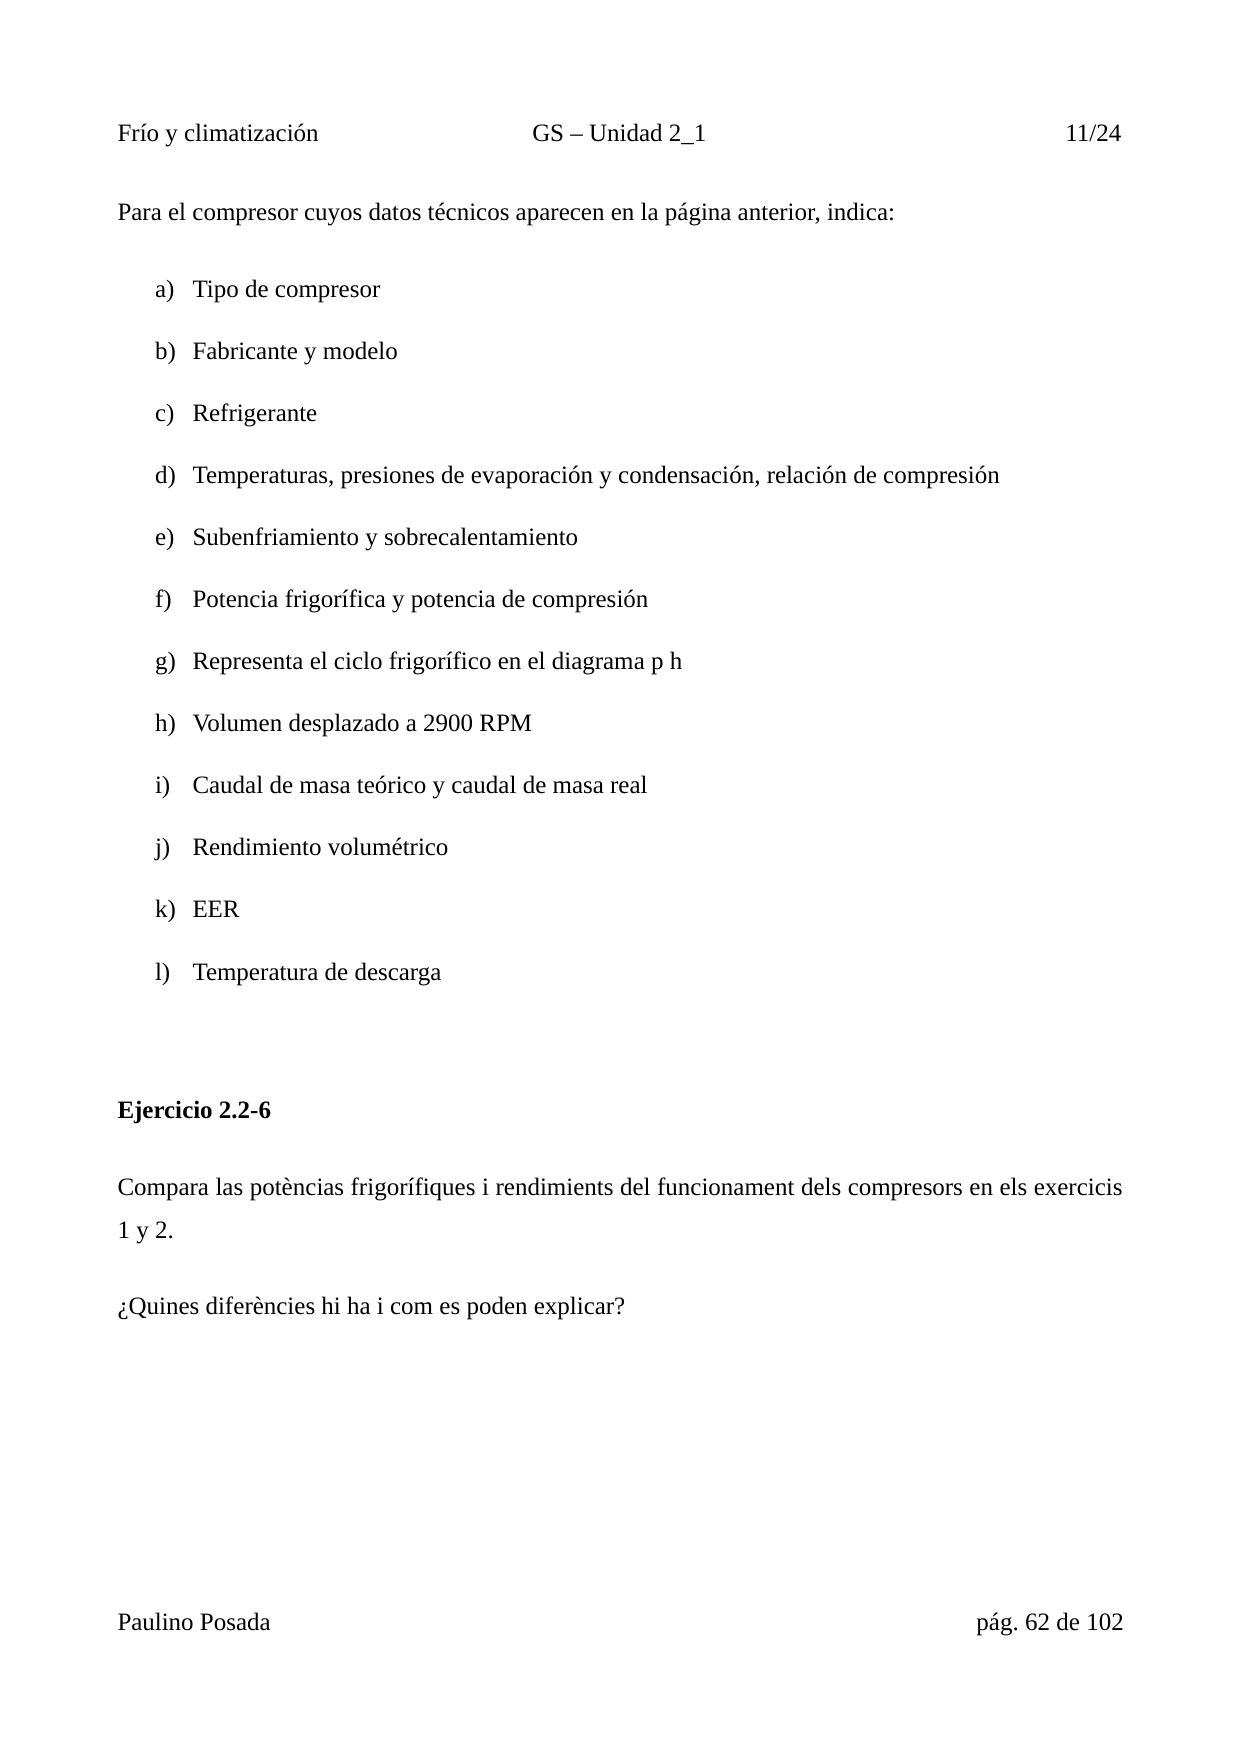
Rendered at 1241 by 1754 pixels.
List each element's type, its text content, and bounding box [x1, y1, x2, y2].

list Volumen desplazado a 2900 RPM [155, 708, 1123, 737]
list Caudal de masa teórico y caudal de masa real [155, 770, 1123, 799]
text Para el compresor cuyos datos técnicos aparecen en la página anterior, indica: [117, 197, 1123, 226]
list EER [155, 894, 1123, 923]
list Refrigerante [155, 398, 1123, 427]
list Fabricante y modelo [155, 336, 1123, 364]
list Tipo de compresor [155, 274, 1123, 302]
list Temperaturas, presiones de evaporación y condensación, relación de compresión [155, 460, 1123, 489]
list Subenfriamiento y sobrecalentamiento [155, 522, 1123, 551]
text ¿Quines diferències hi ha i com es poden explicar? [117, 1291, 1123, 1320]
text Ejercicio 2.2-6 [117, 1095, 1123, 1124]
list Temperatura de descarga [155, 957, 1123, 985]
text Compara las potèncias frigorífiques i rendimients del funcionament dels compresors en els exercicis 1 y 2. [117, 1172, 1123, 1243]
list Rendimiento volumétrico [155, 832, 1123, 861]
list Representa el ciclo frigorífico en el diagrama p h [155, 646, 1123, 675]
list Potencia frigorífica y potencia de compresión [155, 584, 1123, 613]
